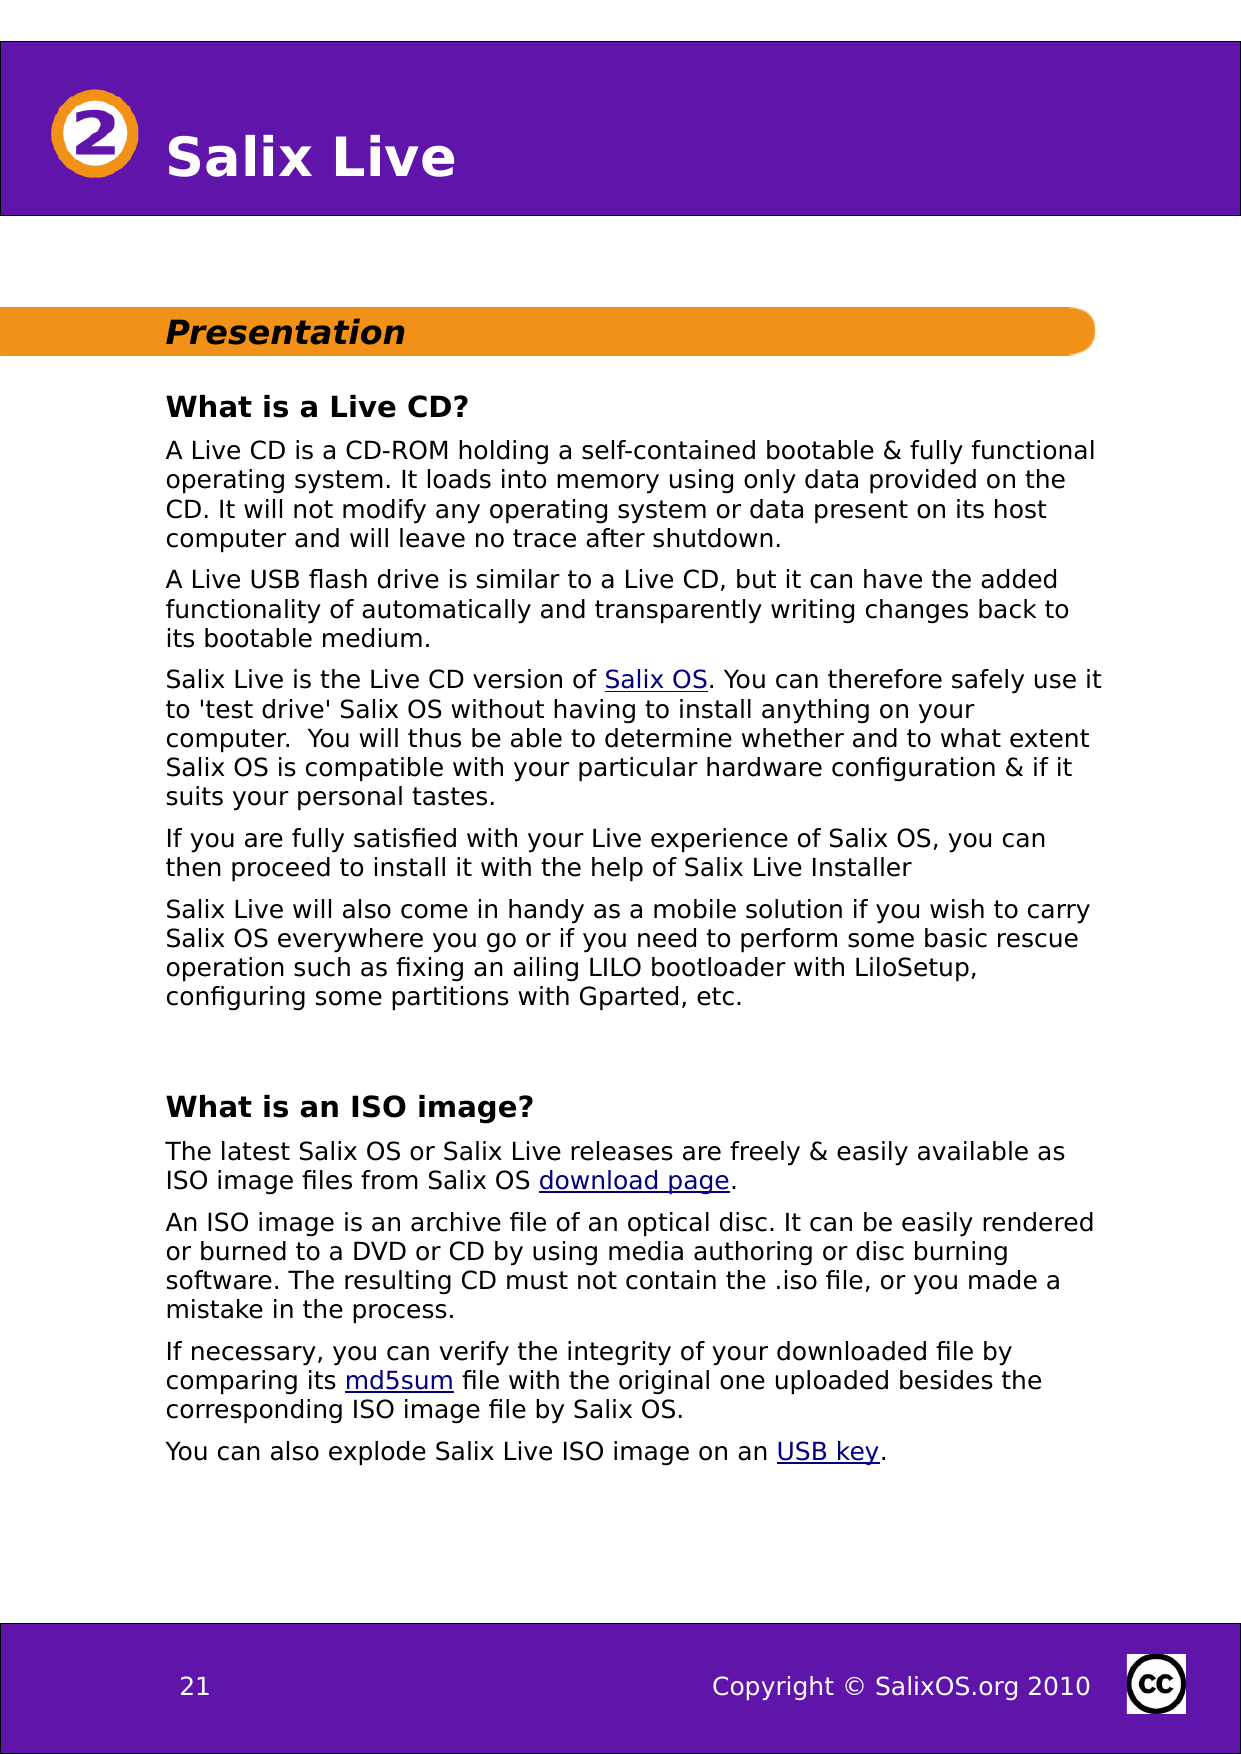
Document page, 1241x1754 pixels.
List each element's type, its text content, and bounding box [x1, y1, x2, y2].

text A Live USB flash drive is similar to a Live CD, but it can have the added functionality of automatically and transparently writing changes back to its bootable medium. [165, 566, 1104, 653]
picture [0, 307, 1096, 356]
picture [50, 88, 139, 178]
text Salix Live will also come in handy as a mobile solution if you wish to carry Salix OS everywhere you go or if you need to perform some basic rescue operation such as fixing an ailing LILO bootloader with LiloSetup, configuring some partitions with Gparted, etc. [165, 895, 1104, 1012]
text If necessary, you can verify the integrity of your downloaded file by comparing its md5sum file with the original one uploaded besides the corresponding ISO image file by Salix OS. [165, 1337, 1104, 1425]
text A Live CD is a CD-ROM holding a self-contained bootable & fully functional operating system. It loads into memory using only data provided on the CD. It will not modify any operating system or data present on its host computer and will leave no trace after shutdown. [165, 437, 1104, 553]
text An ISO image is an archive file of an optical disc. It can be easily rendered or burned to a DVD or CD by using media authoring or disc burning software. The resulting CD must not contain the .iso file, or you made a mistake in the process. [165, 1208, 1104, 1325]
text Salix Live is the Live CD version of Salix OS. You can therefore safely use it to 'test drive' Salix OS without having to install anything on your computer. You will thus be able to determine whether and to what extent Salix OS is compatible with your particular hardware configuration & if it suits your personal tastes. [165, 666, 1104, 812]
text You can also explode Salix Live ISO image on an USB key. [165, 1437, 1104, 1466]
subtitle What is an ISO image? [165, 1091, 1104, 1125]
subtitle Presentation [1096, 314, 1104, 353]
picture [1126, 1654, 1186, 1714]
subtitle What is a Live CD? [165, 390, 1104, 424]
text If you are fully satisfied with your Live experience of Salix OS, you can then proceed to install it with the help of Salix Live Installer [165, 824, 1104, 882]
text The latest Salix OS or Salix Live releases are freely & easily available as ISO image files from Salix OS download page. [165, 1137, 1104, 1196]
